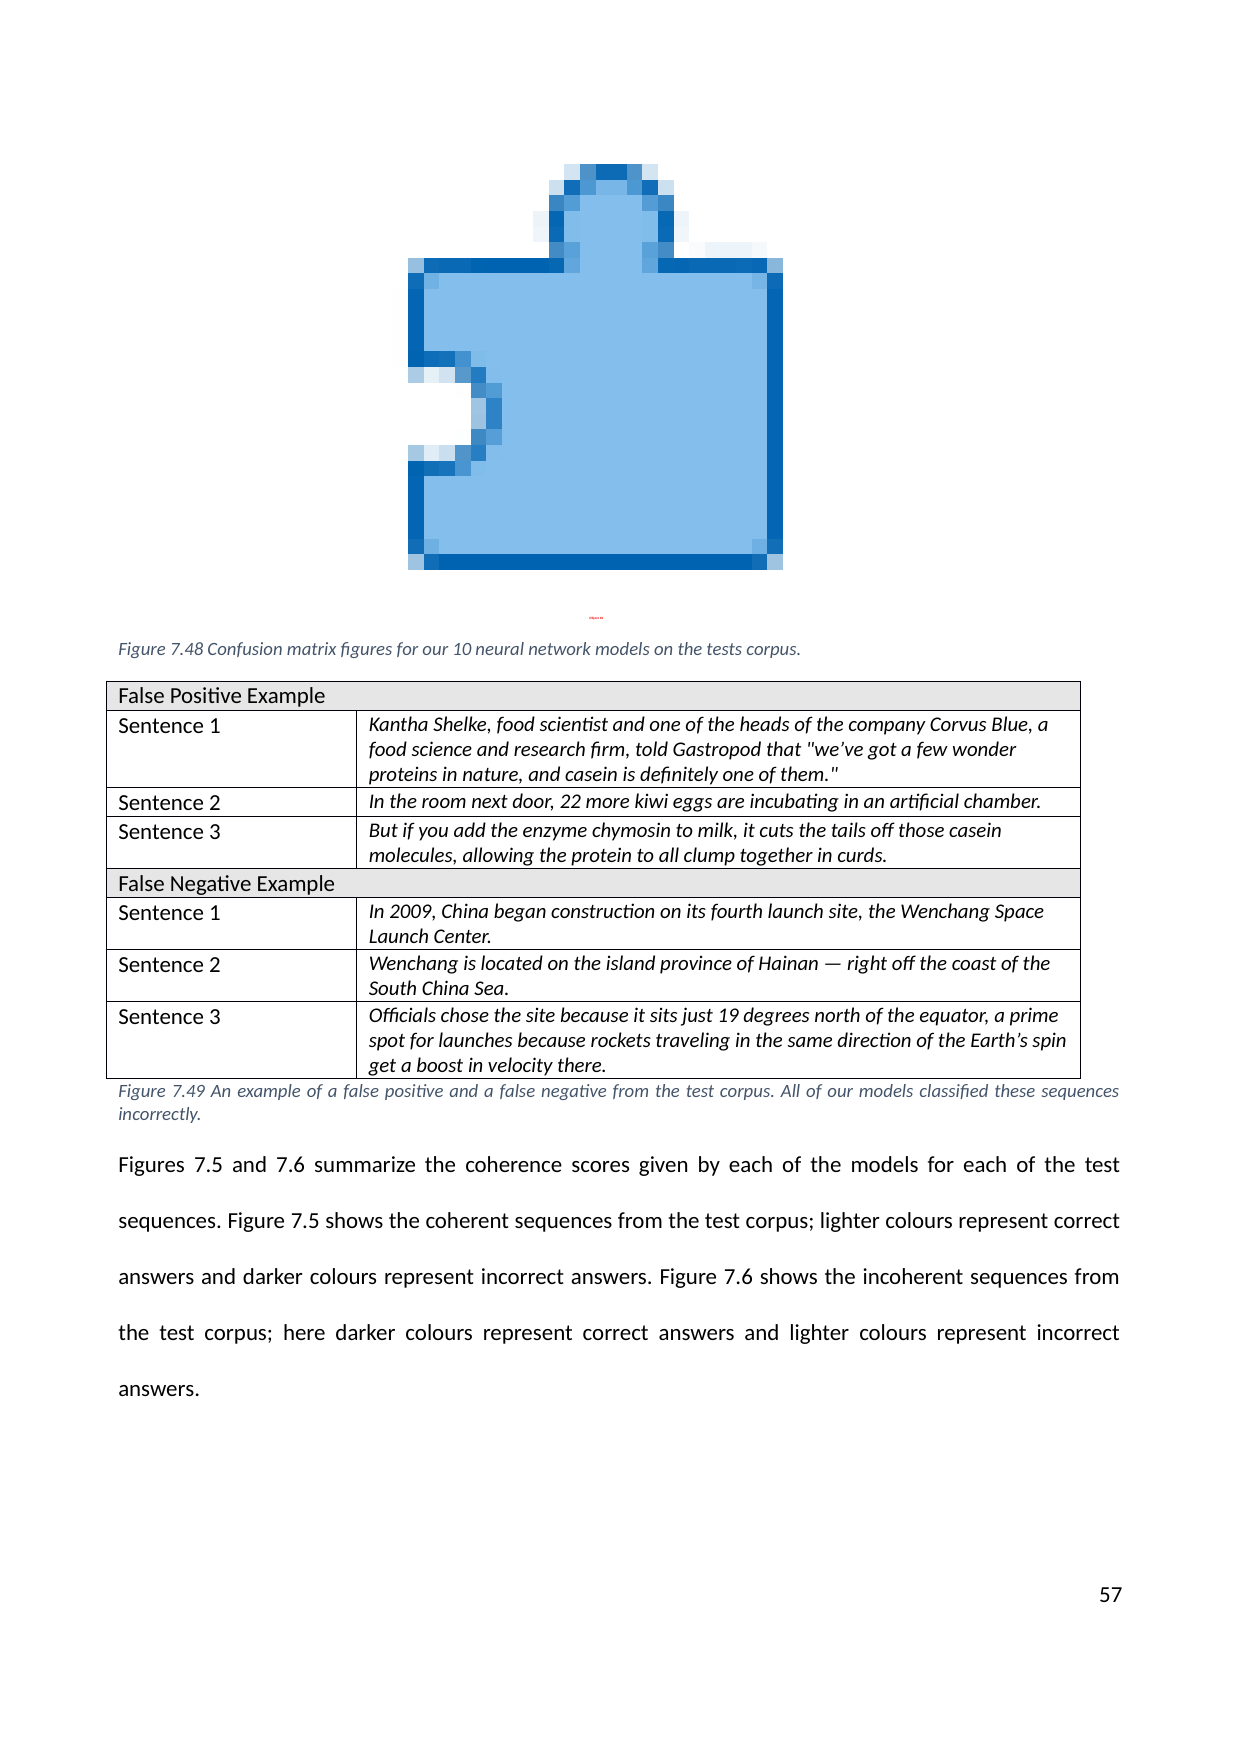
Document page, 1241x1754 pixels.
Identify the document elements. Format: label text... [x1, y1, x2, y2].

text Figure 7.49 An example of a false positive and a false negative from the test corpus. All of our models classified these sequences incorrectly. [118, 1079, 1122, 1125]
table_cell But if you add the enzyme chymosin to milk, it cuts the tails off those casein molecules, allowing the protein to all clump together in curds. [357, 817, 1080, 868]
table_cell Sentence 3 [107, 817, 356, 868]
table_cell Sentence 2 [107, 950, 356, 1001]
text Figures 7.5 and 7.6 summarize the coherence scores given by each of the models for each of the test sequences. Figure 7.5 shows the coherent sequences from the test corpus; lighter colours represent correct answers and darker colours represent incorrect answers. Figure 7.6 shows the incoherent sequences from the test corpus; here darker colours represent correct answers and lighter colours represent incorrect answers. [118, 1150, 1122, 1402]
text Figure 7.48 Confusion matrix figures for our 10 neural network models on the tests corpus. [118, 637, 1122, 660]
table_cell False Negative Example [107, 869, 1080, 897]
table_cell In the room next door, 22 more kiwi eggs are incubating in an artificial chamber. [357, 788, 1080, 816]
table_cell Sentence 1 [107, 711, 356, 787]
table_cell Sentence 1 [107, 898, 356, 949]
table_cell In 2009, China began construction on its fourth launch site, the Wenchang Space Launch Center. [357, 898, 1080, 949]
table_cell Sentence 2 [107, 788, 356, 816]
table_header False Positive Example [107, 682, 1080, 710]
table_cell Kantha Shelke, food scientist and one of the heads of the company Corvus Blue, a food science and research firm, told Gastropod that "we’ve got a few wonder proteins in nature, and casein is definitely one of them." [357, 711, 1080, 787]
table_cell Sentence 3 [107, 1002, 356, 1078]
table_cell Officials chose the site because it sits just 19 degrees north of the equator, a prime spot for launches because rockets traveling in the same direction of the Earth’s spin get a boost in velocity there. [357, 1002, 1080, 1078]
table_cell Wenchang is located on the island province of Hainan — right off the coast of the South China Sea. [357, 950, 1080, 1001]
